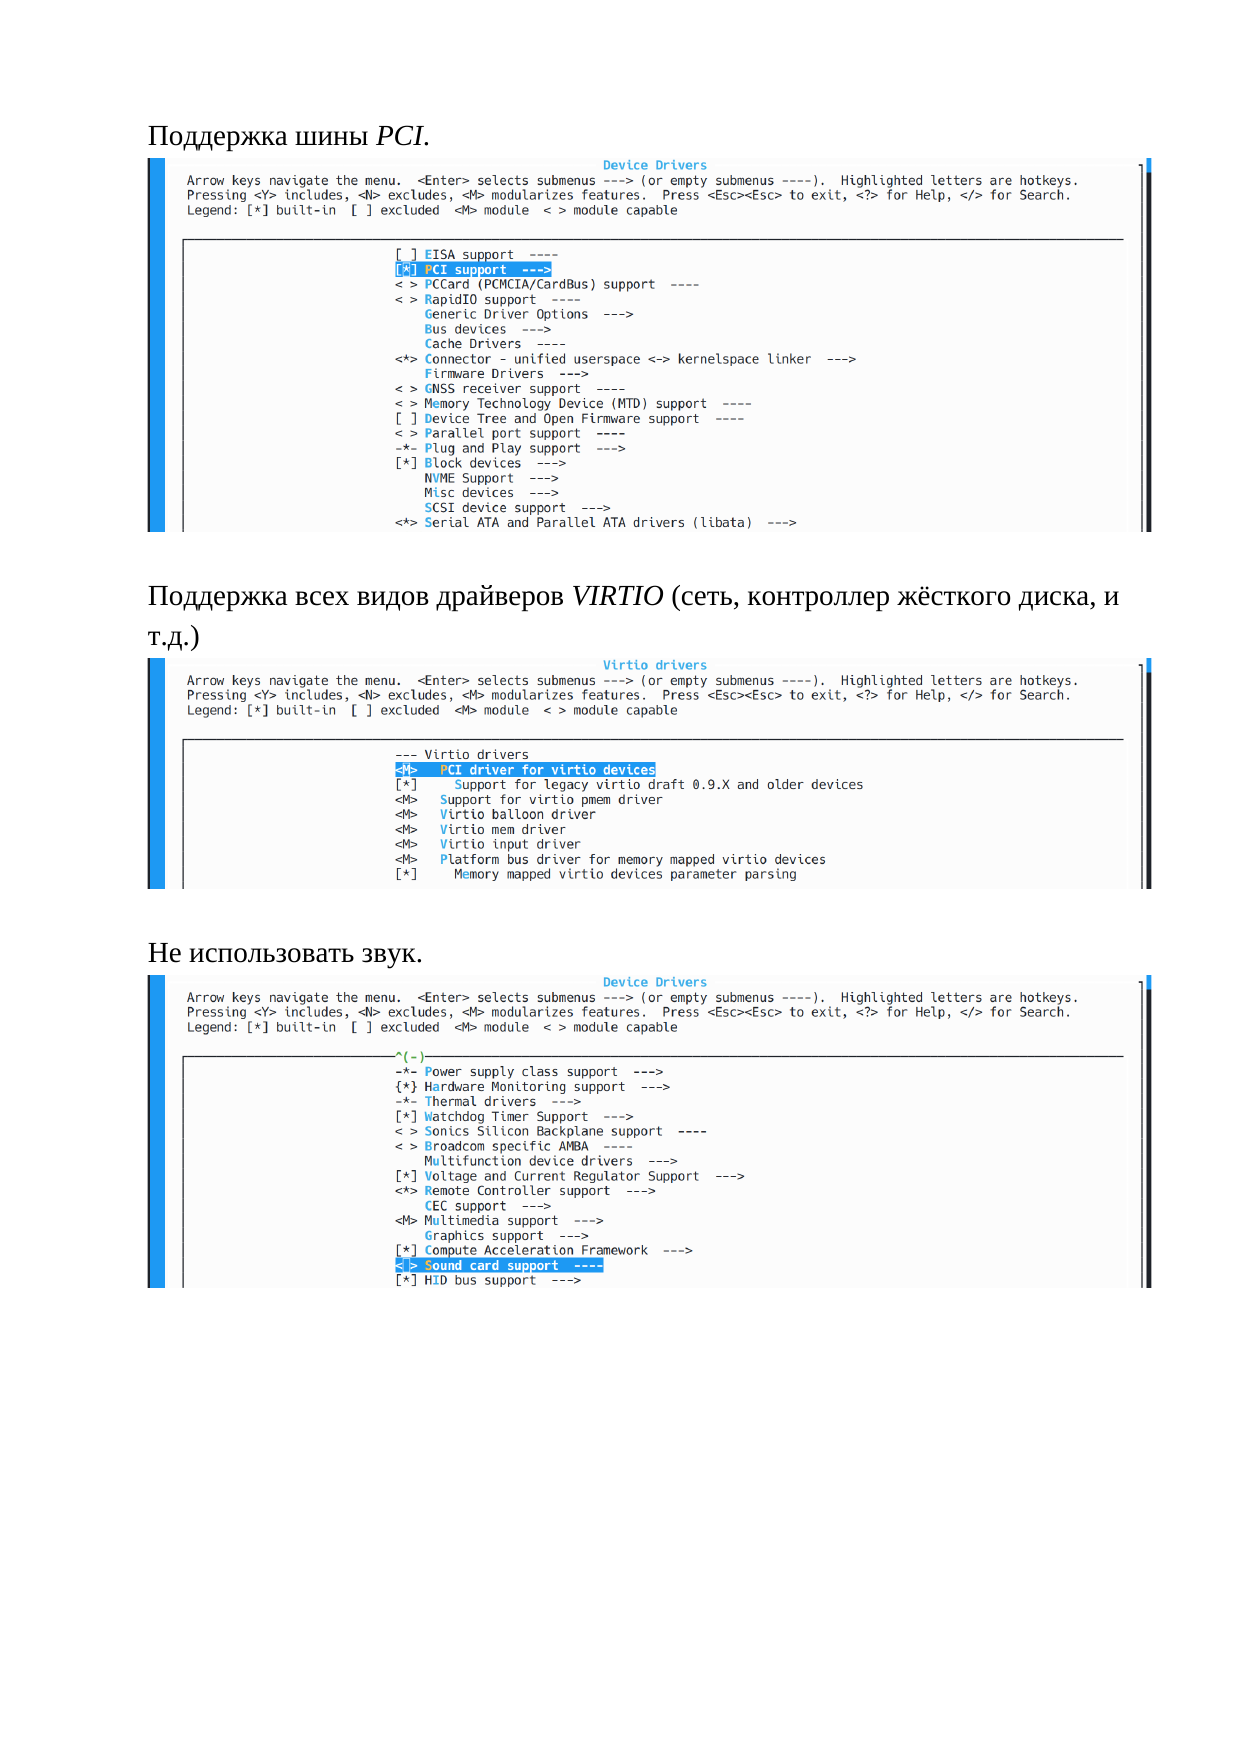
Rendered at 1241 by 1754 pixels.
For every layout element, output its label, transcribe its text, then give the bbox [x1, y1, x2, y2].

picture [147, 158, 1152, 532]
text Поддержка шины PCI. [148, 118, 1152, 152]
text Поддержка всех видов драйверов VIRTIO (сеть, контроллер жёсткого диска, и т.д.) [148, 578, 1152, 652]
picture [147, 975, 1152, 1288]
picture [147, 658, 1152, 889]
text Не использовать звук. [148, 936, 1152, 969]
